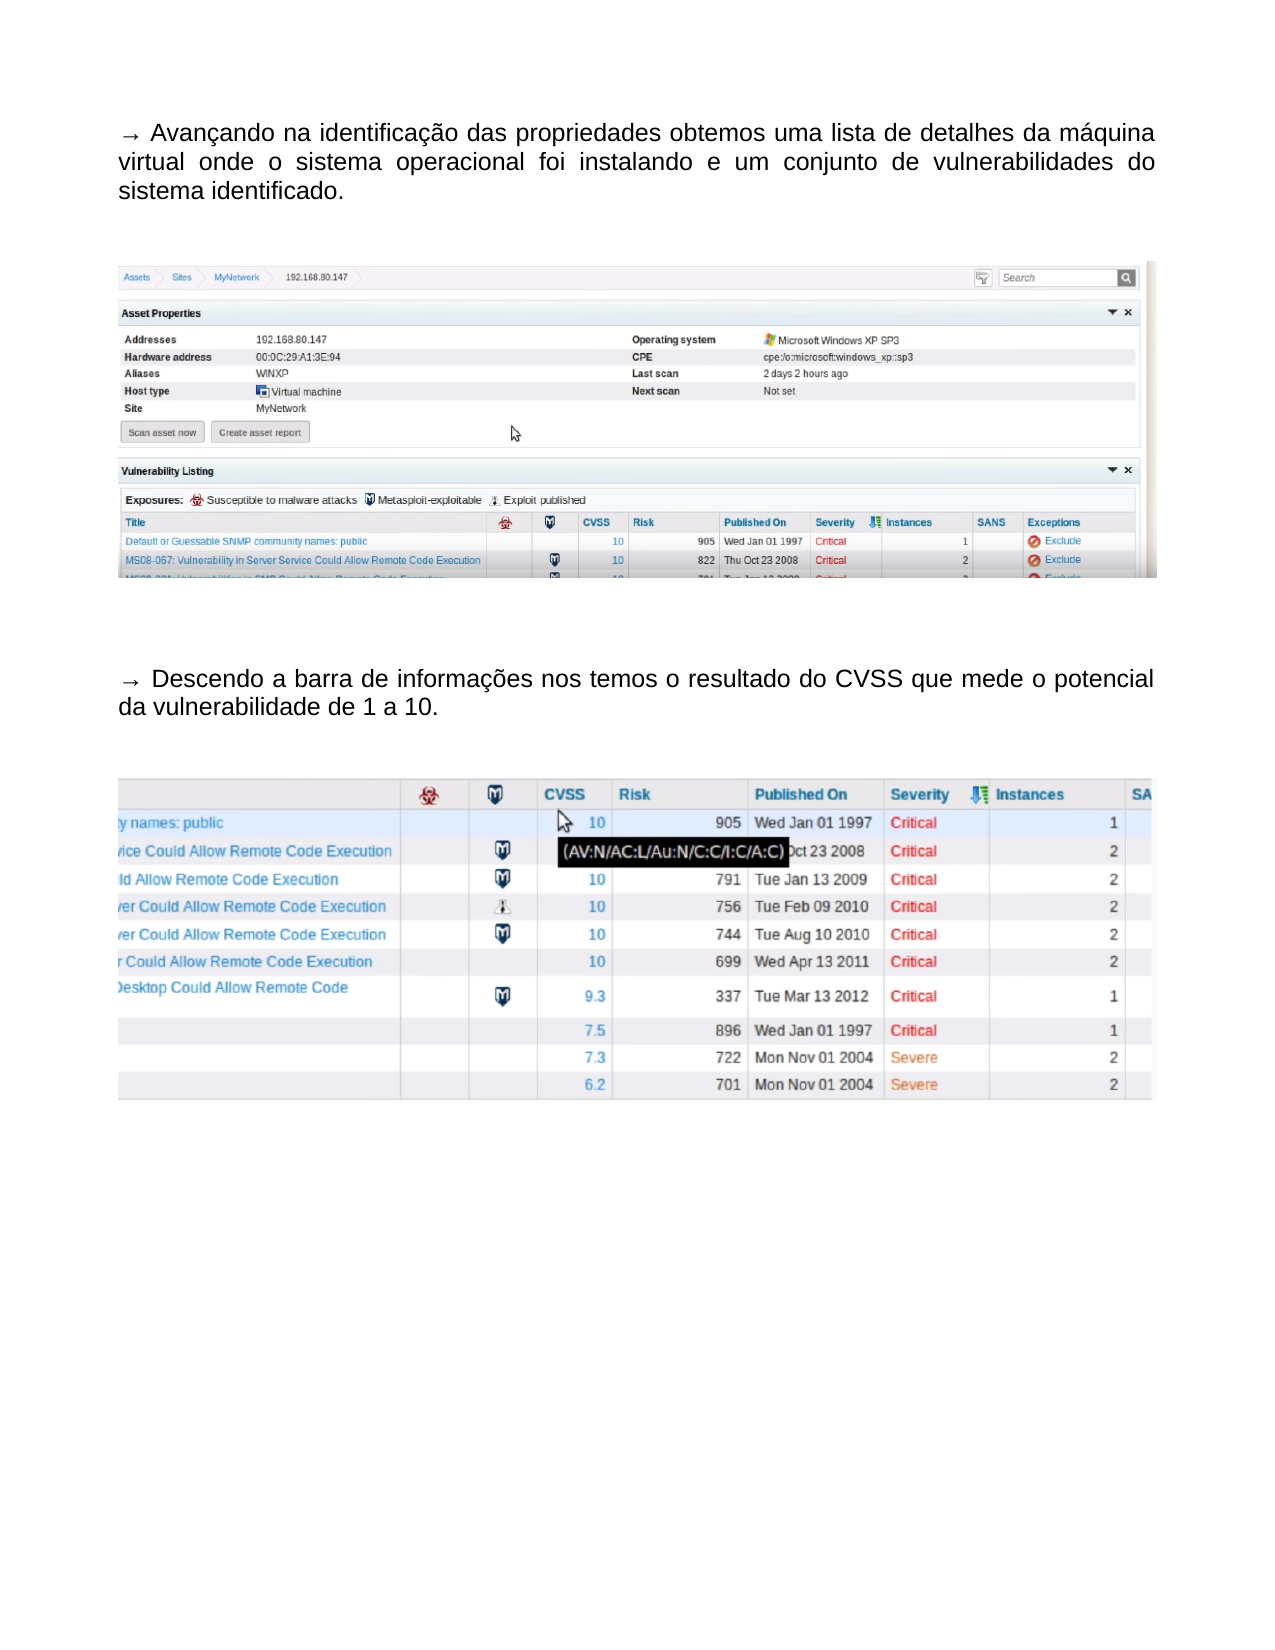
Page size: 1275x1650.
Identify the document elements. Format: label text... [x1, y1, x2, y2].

picture [118, 778, 1157, 1100]
picture [118, 261, 1157, 578]
text → Avançando na identificação das propriedades obtemos uma lista de detalhes da máquina virtual onde o sistema operacional foi instalando e um conjunto de vulnerabilidades do sistema identificado. [118, 118, 1157, 204]
text → Descendo a barra de informações nos temos o resultado do CVSS que mede o potencial da vulnerabilidade de 1 a 10. [118, 663, 1157, 721]
